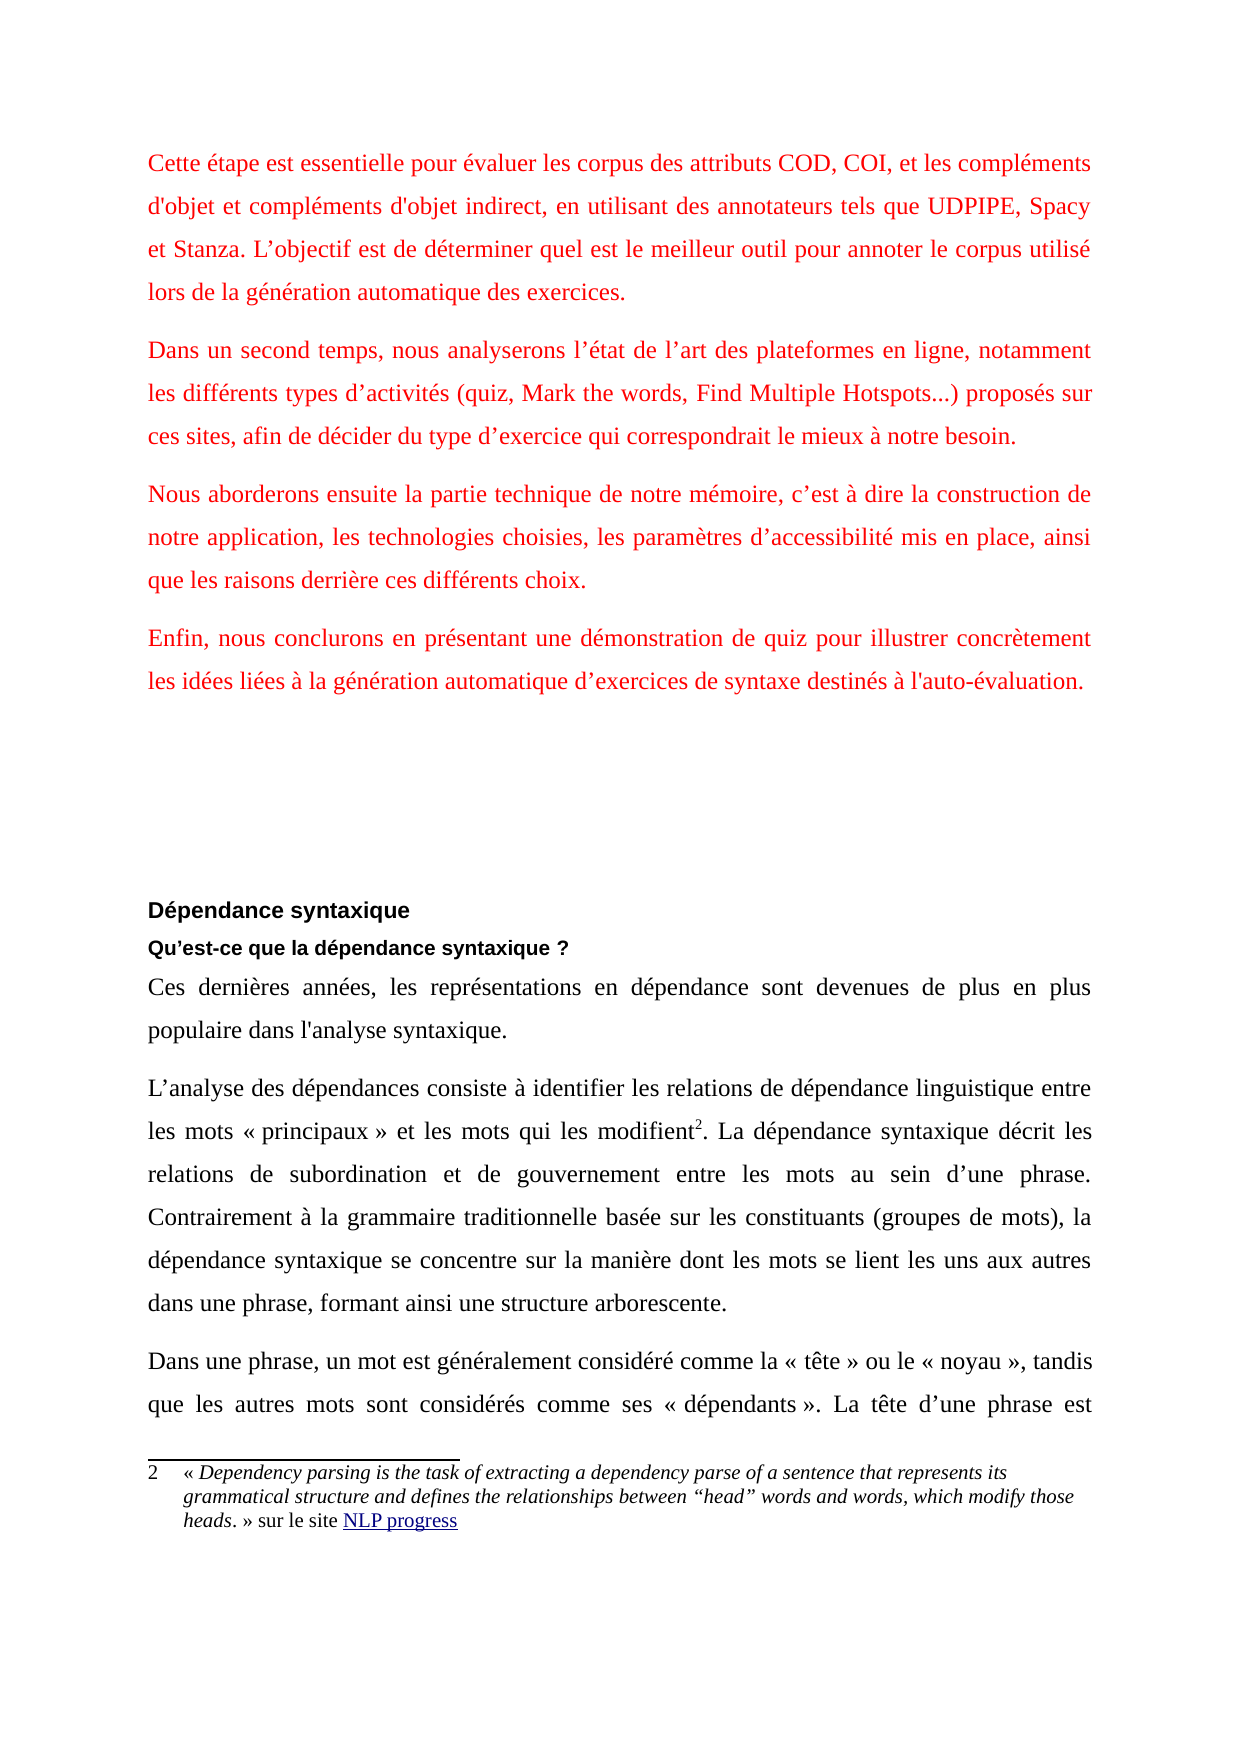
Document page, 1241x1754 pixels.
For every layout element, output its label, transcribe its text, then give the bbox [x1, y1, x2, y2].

text « Dependency parsing is the task of extracting a dependency parse of a sentence that represents its grammatical structure and defines the relationships between “head” words and words, which modify those heads. » sur le site NLP progress [148, 1460, 1092, 1532]
text Nous aborderons ensuite la partie technique de notre mémoire, c’est à dire la construction de notre application, les technologies choisies, les paramètres d’accessibilité mis en place, ainsi que les raisons derrière ces différents choix. [148, 479, 1092, 594]
text Qu’est-ce que la dépendance syntaxique ? [148, 936, 1092, 960]
text Dans un second temps, nous analyserons l’état de l’art des plateformes en ligne, notamment les différents types d’activités (quiz, Mark the words, Find Multiple Hotspots...) proposés sur ces sites, afin de décider du type d’exercice qui correspondrait le mieux à notre besoin. [148, 335, 1092, 450]
subtitle Dépendance syntaxique [148, 897, 1092, 923]
text Enfin, nous conclurons en présentant une démonstration de quiz pour illustrer concrètement les idées liées à la génération automatique d’exercices de syntaxe destinés à l'auto-évaluation. [148, 623, 1092, 694]
text Ces dernières années, les représentations en dépendance sont devenues de plus en plus populaire dans l'analyse syntaxique. [148, 972, 1092, 1044]
text Cette étape est essentielle pour évaluer les corpus des attributs COD, COI, et les compléments d'objet et compléments d'objet indirect, en utilisant des annotateurs tels que UDPIPE, Spacy et Stanza. L’objectif est de déterminer quel est le meilleur outil pour annoter le corpus utilisé lors de la génération automatique des exercices. [148, 148, 1092, 306]
text L’analyse des dépendances consiste à identifier les relations de dépendance linguistique entre les mots « principaux » et les mots qui les modifient. La dépendance syntaxique décrit les relations de subordination et de gouvernement entre les mots au sein d’une phrase. Contrairement à la grammaire traditionnelle basée sur les constituants (groupes de mots), la dépendance syntaxique se concentre sur la manière dont les mots se lient les uns aux autres dans une phrase, formant ainsi une structure arborescente. [148, 1073, 1092, 1317]
text Dans une phrase, un mot est généralement considéré comme la « tête » ou le « noyau », tandis que les autres mots sont considérés comme ses « dépendants ». La tête d’une phrase est [148, 1346, 1092, 1418]
